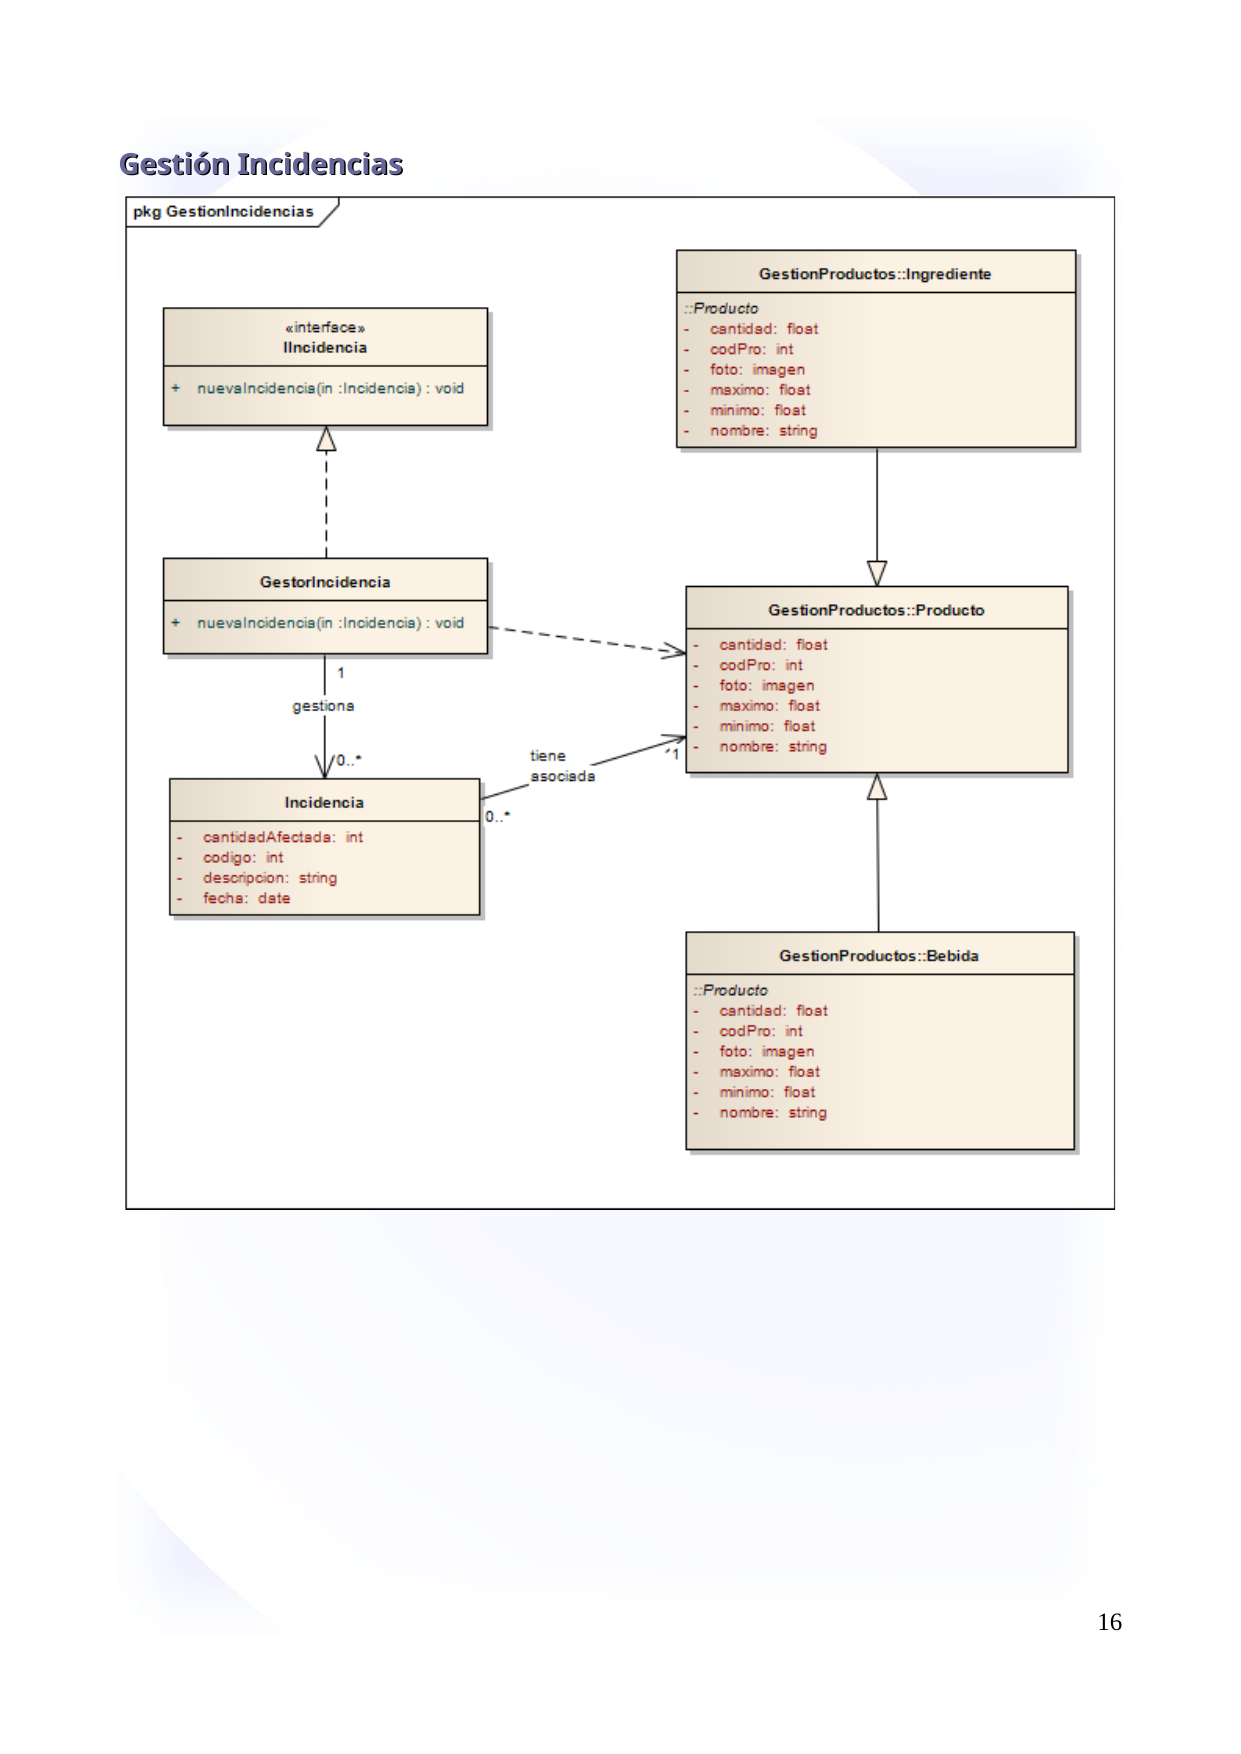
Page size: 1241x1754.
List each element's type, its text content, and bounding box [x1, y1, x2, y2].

subtitle Gestión Incidencias [118, 143, 1122, 183]
picture [118, 183, 1122, 1636]
picture [118, 118, 1122, 143]
